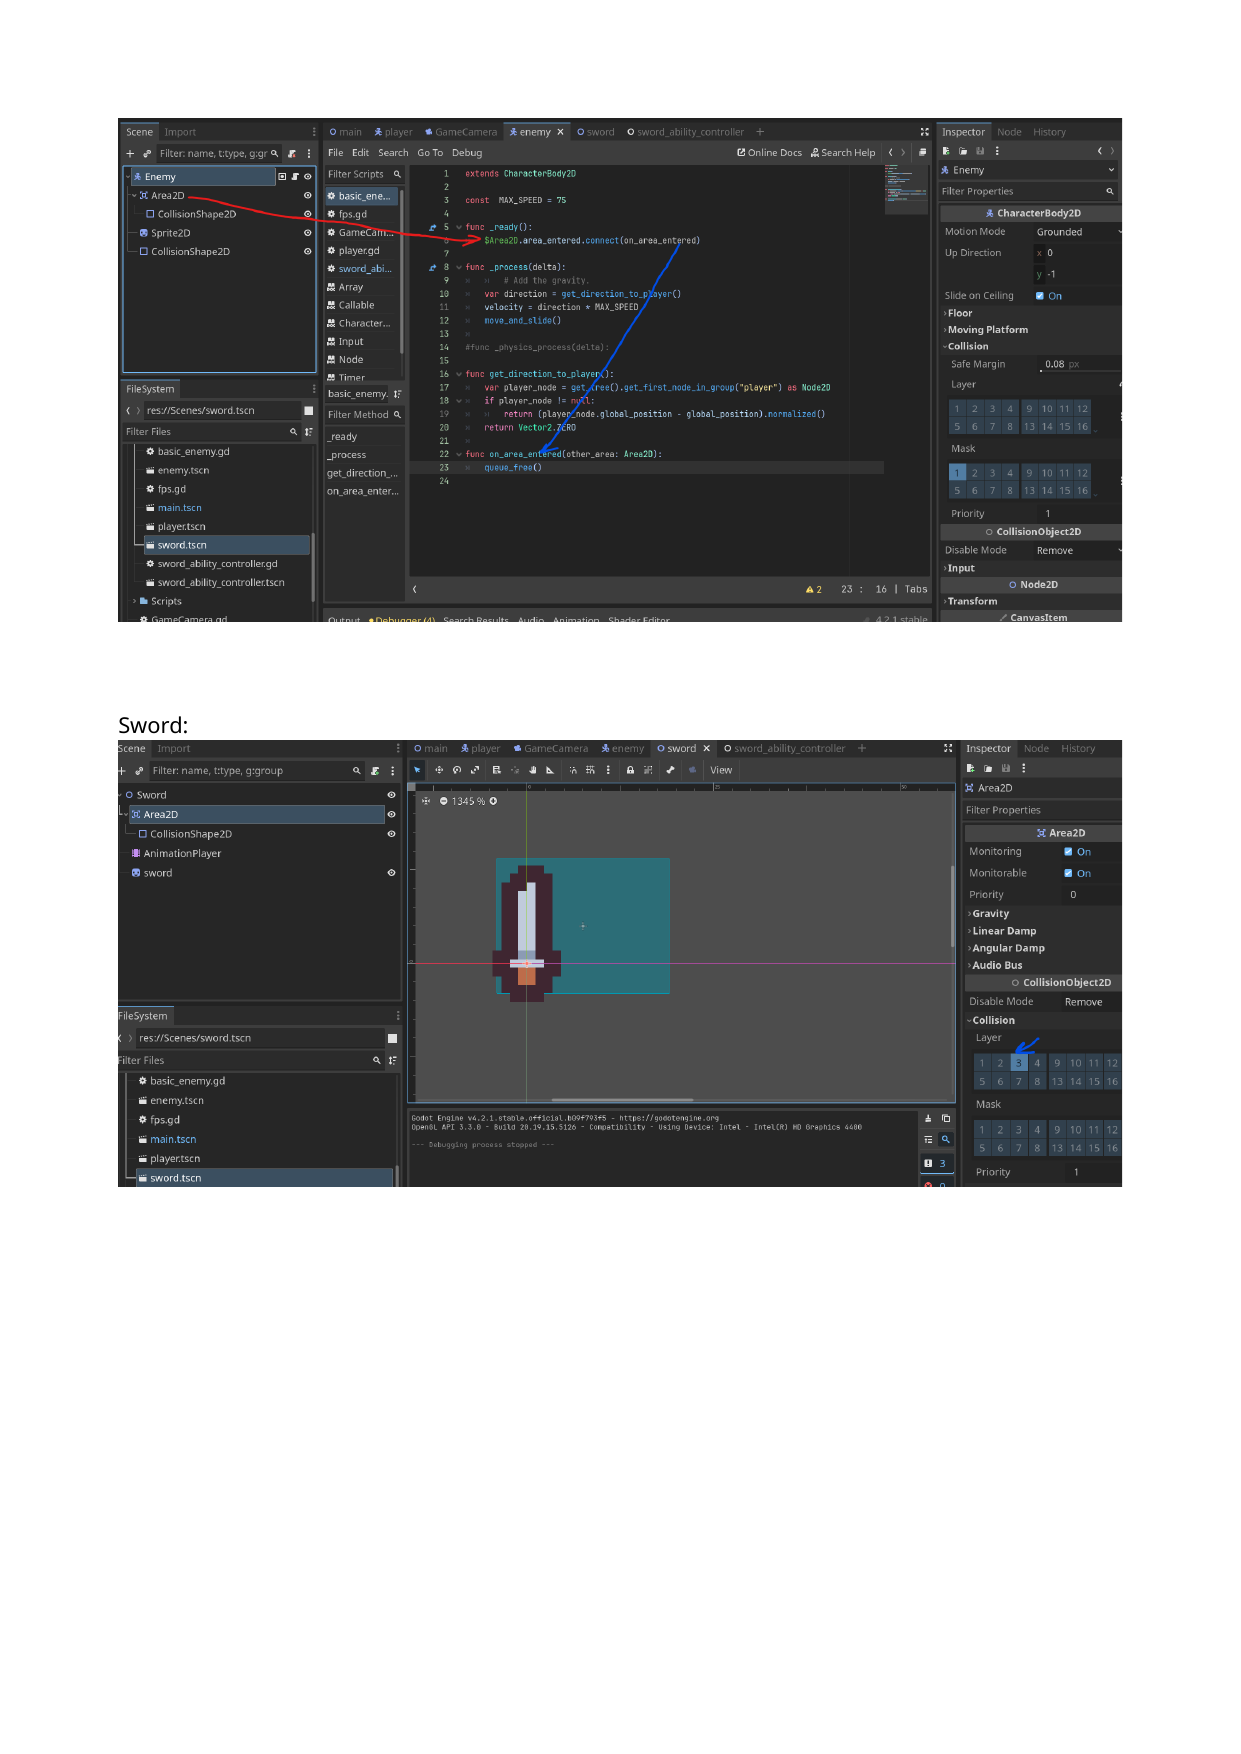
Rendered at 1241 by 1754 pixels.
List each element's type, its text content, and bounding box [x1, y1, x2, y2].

text Sword: [118, 711, 1122, 740]
picture [118, 118, 1123, 622]
picture [118, 740, 1123, 1187]
